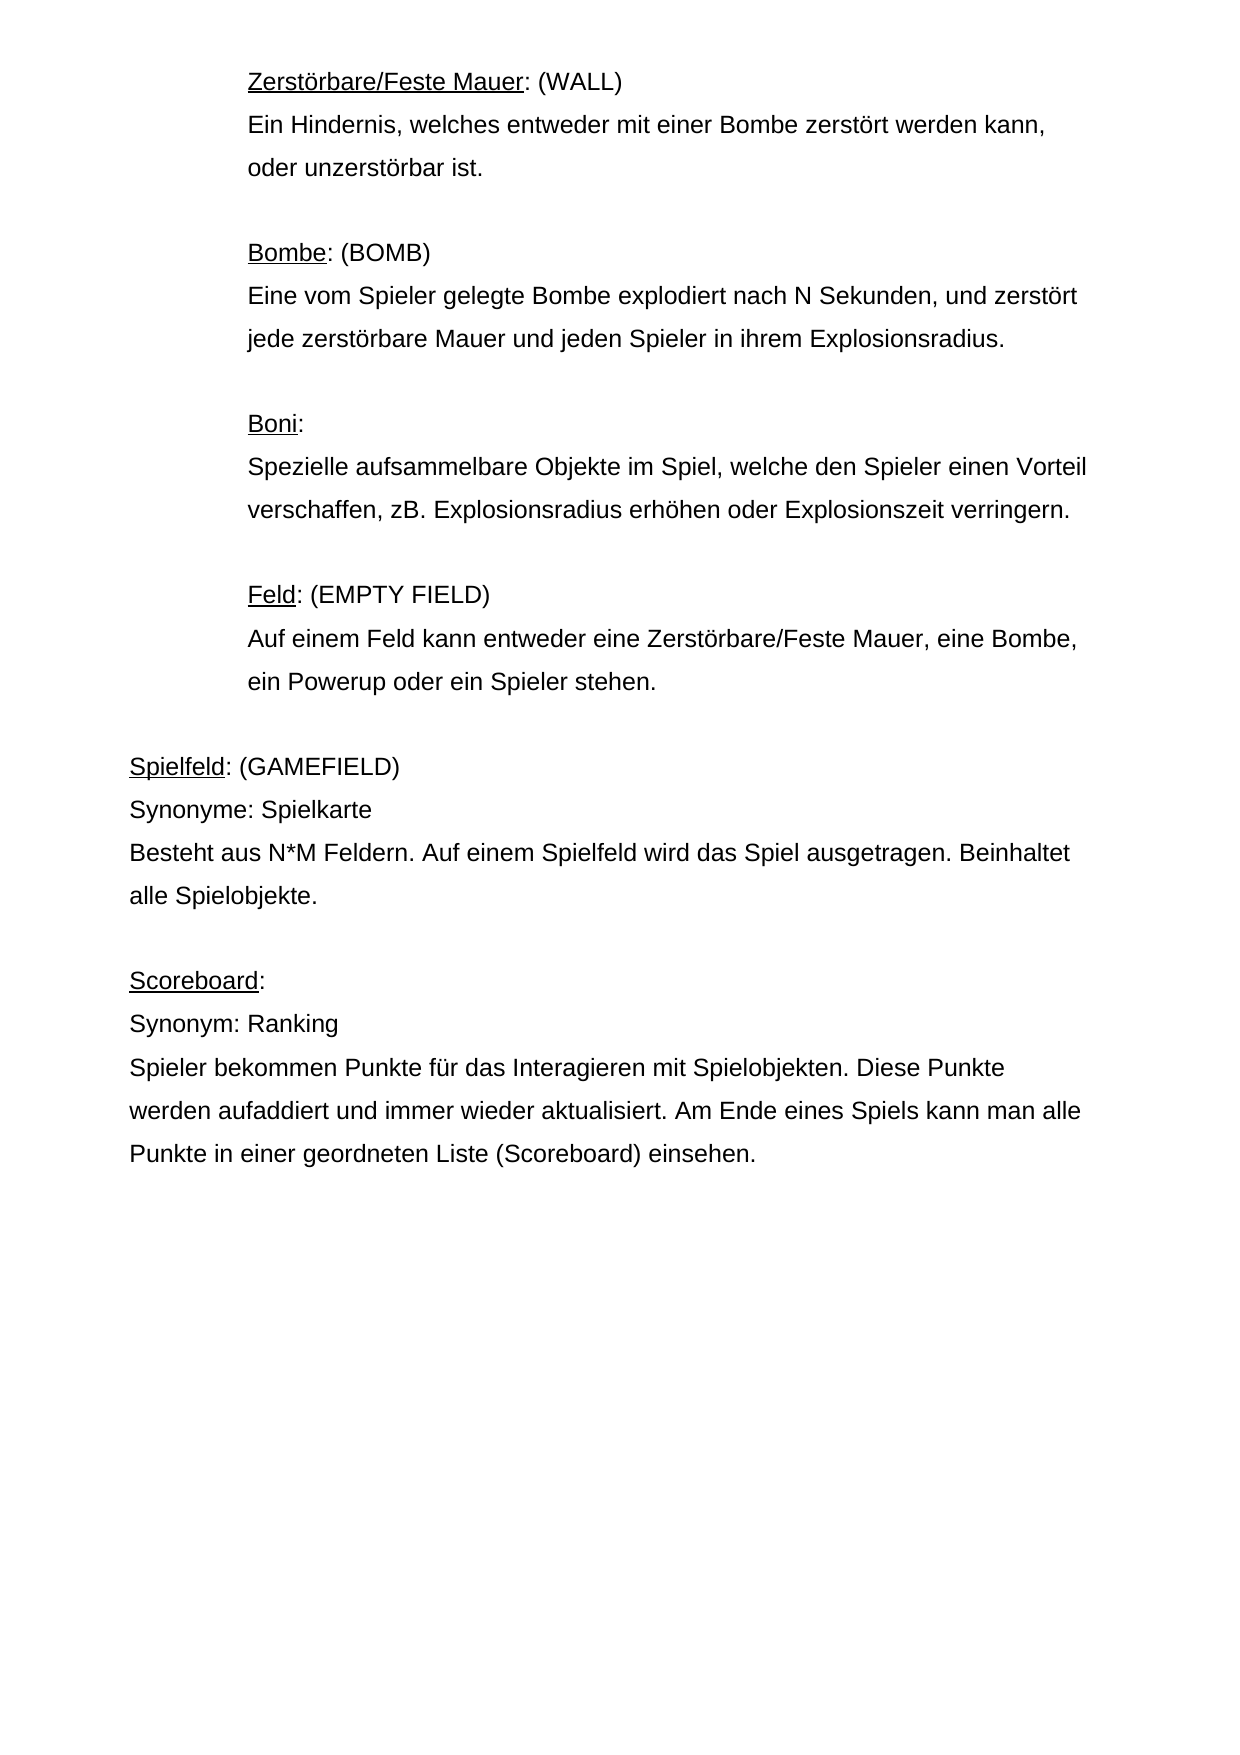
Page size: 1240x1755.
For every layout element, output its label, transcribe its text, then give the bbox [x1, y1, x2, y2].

text Synonym: Ranking Spieler bekommen Punkte für das Interagieren mit Spielobjekten. Diese Punkte werden aufaddiert und immer wieder aktualisiert. Am Ende eines Spiels kann man alle Punkte in einer geordneten Liste (Scoreboard) einsehen. [129, 1009, 1089, 1168]
text oder unzerstörbar ist. [129, 153, 1089, 181]
text Scoreboard: [129, 966, 1089, 995]
text Feld: (EMPTY FIELD) Auf einem Feld kann entweder eine Zerstörbare/Feste Mauer, eine Bombe, ein Powerup oder ein Spieler stehen. [129, 581, 1089, 696]
text Bombe: (BOMB) [129, 238, 1089, 267]
text Boni: Spezielle aufsammelbare Objekte im Spiel, welche den Spieler einen Vorteil verschaffen, zB. Explosionsradius erhöhen oder Explosionszeit verringern. [129, 409, 1089, 524]
text Besteht aus N*M Feldern. Auf einem Spielfeld wird das Spiel ausgetragen. Beinhaltet alle Spielobjekte. [129, 838, 1089, 910]
text Eine vom Spieler gelegte Bombe explodiert nach N Sekunden, und zerstört jede zerstörbare Mauer und jeden Spieler in ihrem Explosionsradius. [129, 281, 1089, 353]
text Spielfeld: (GAMEFIELD) [129, 752, 1089, 781]
text Synonyme: Spielkarte [129, 795, 1089, 824]
text Zerstörbare/Feste Mauer: (WALL) Ein Hindernis, welches entweder mit einer Bombe zerstört werden kann, [129, 66, 1089, 138]
